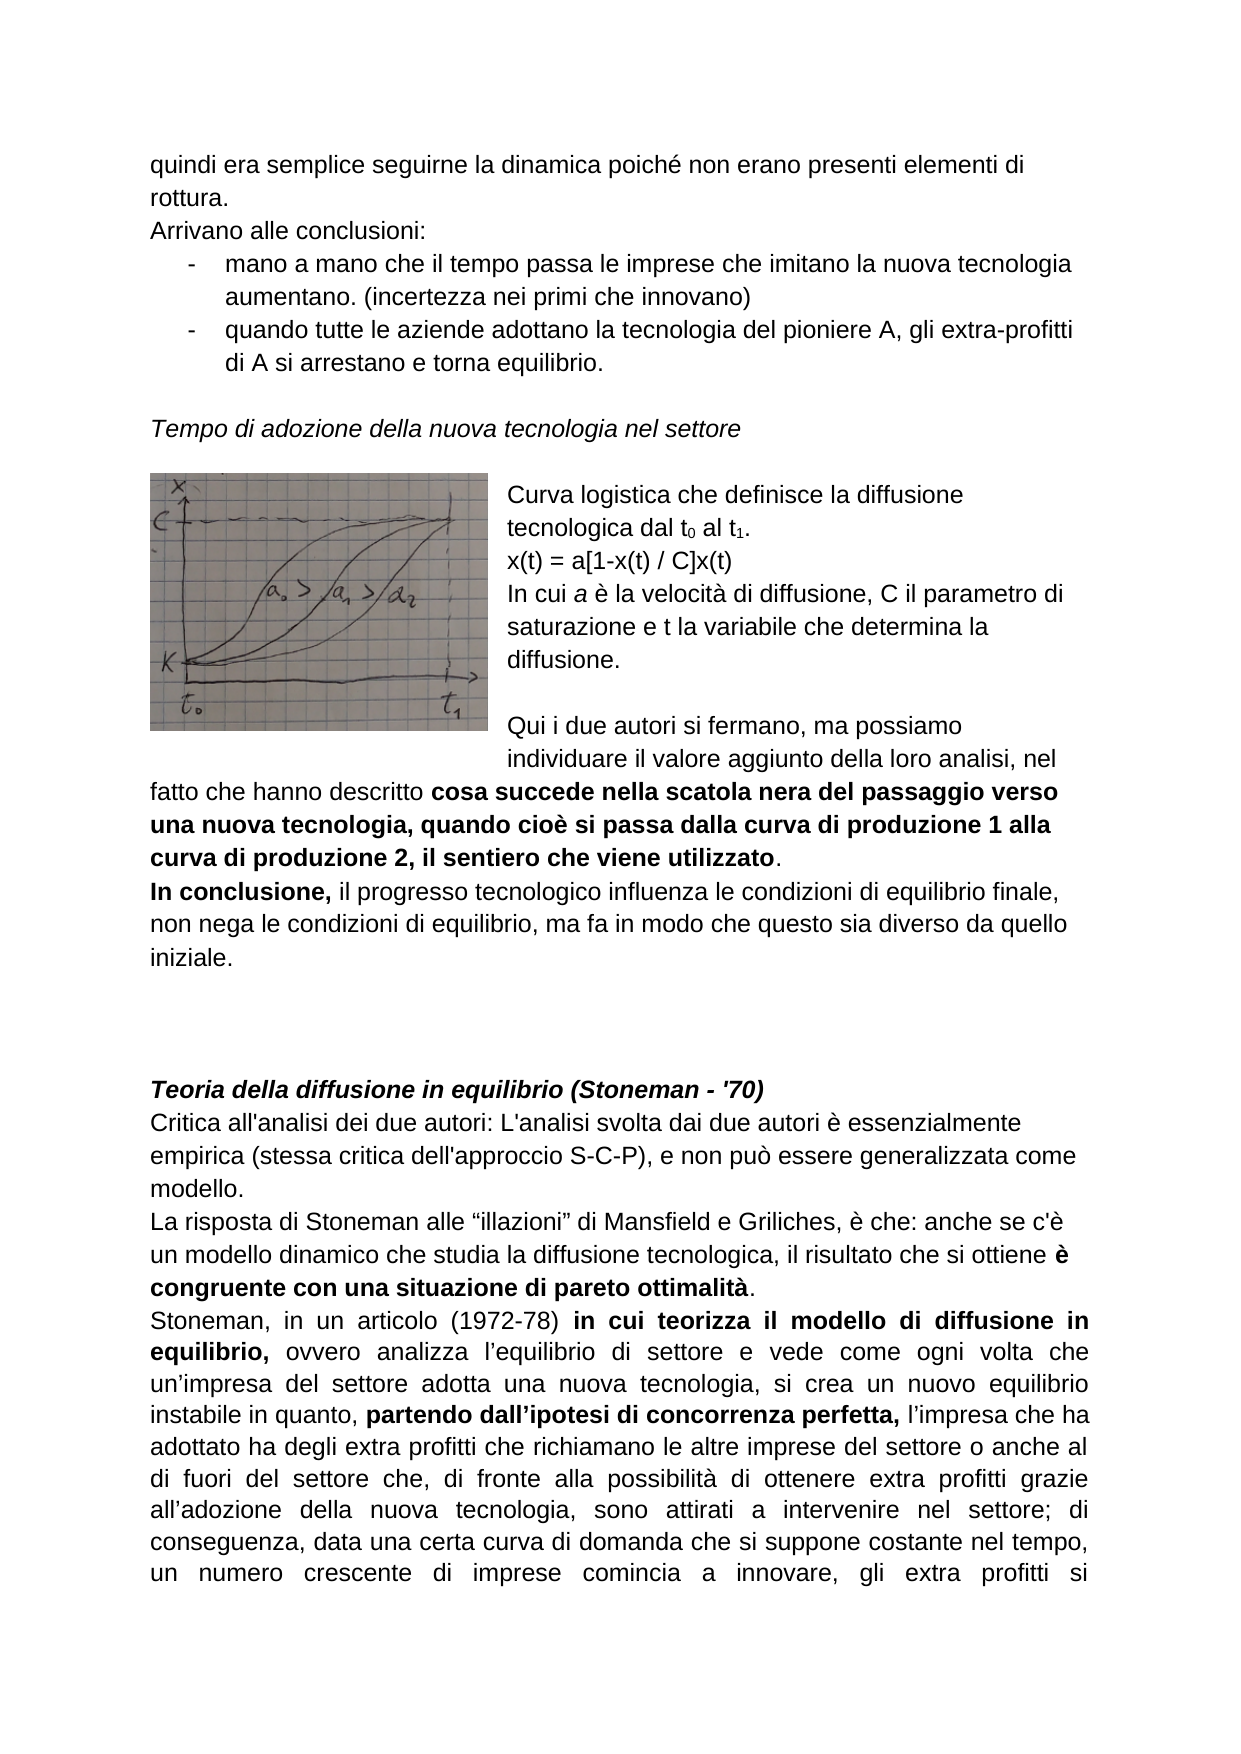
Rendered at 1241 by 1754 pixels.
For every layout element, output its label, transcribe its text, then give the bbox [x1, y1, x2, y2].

text [150, 546, 257, 575]
text Arrivano alle conclusioni: [150, 216, 1090, 245]
text x(t) = a[1-x(t) / C]x(t) [488, 546, 1090, 575]
text Qui i due autori si fermano, ma possiamo individuare il valore aggiunto della loro analisi, nel fatto che hanno descritto cosa succede nella scatola nera del passaggio verso una nuova tecnologia, quando cioè si passa dalla curva di produzione 1 alla curva di produzione 2, il sentiero che viene utilizzato. [150, 711, 1090, 872]
text In cui a è la velocità di diffusione, C il parametro di saturazione e t la variabile che determina la diffusione. [488, 579, 1090, 674]
text Critica all'analisi dei due autori: L'analisi svolta dai due autori è essenzialmente empirica (stessa critica dell'approccio S-C-P), e non può essere generalizzata come modello. [150, 1108, 1090, 1202]
text Teoria della diffusione in equilibrio (Stoneman - '70) [150, 1074, 1090, 1103]
list quando tutte le aziende adottano la tecnologia del pioniere A, gli extra-profitti di A si arrestano e torna equilibrio. [187, 315, 1090, 377]
text Stoneman, in un articolo (1972-78) in cui teorizza il modello di diffusione in equilibrio, ovvero analizza l’equilibrio di settore e vede come ogni volta che un’impresa del settore adotta una nuova tecnologia, si crea un nuovo equilibrio instabile in quanto, partendo dall’ipotesi di concorrenza perfetta, l’impresa che ha adottato ha degli extra profitti che richiamano le altre imprese del settore o anche al di fuori del settore che, di fronte alla possibilità di ottenere extra profitti grazie all’adozione della nuova tecnologia, sono attirati a intervenire nel settore; di conseguenza, data una certa curva di domanda che si suppone costante nel tempo, un numero crescente di imprese comincia a innovare, gli extra profitti si [150, 1306, 1090, 1587]
picture [257, 473, 488, 731]
text quindi era semplice seguirne la dinamica poiché non erano presenti elementi di rottura. [150, 150, 1090, 212]
text [150, 579, 257, 674]
list mano a mano che il tempo passa le imprese che imitano la nuova tecnologia aumentano. (incertezza nei primi che innovano) [187, 249, 1090, 311]
text Tempo di adozione della nuova tecnologia nel settore [150, 414, 1090, 443]
text La risposta di Stoneman alle “illazioni” di Mansfield e Griliches, è che: anche se c'è un modello dinamico che studia la diffusione tecnologica, il risultato che si ottiene è congruente con una situazione di pareto ottimalità. [150, 1207, 1090, 1301]
text [150, 480, 257, 542]
text In conclusione, il progresso tecnologico influenza le condizioni di equilibrio finale, non nega le condizioni di equilibrio, ma fa in modo che questo sia diverso da quello iniziale. [150, 876, 1090, 971]
text Curva logistica che definisce la diffusione tecnologica dal t0 al t1. [488, 480, 1090, 542]
